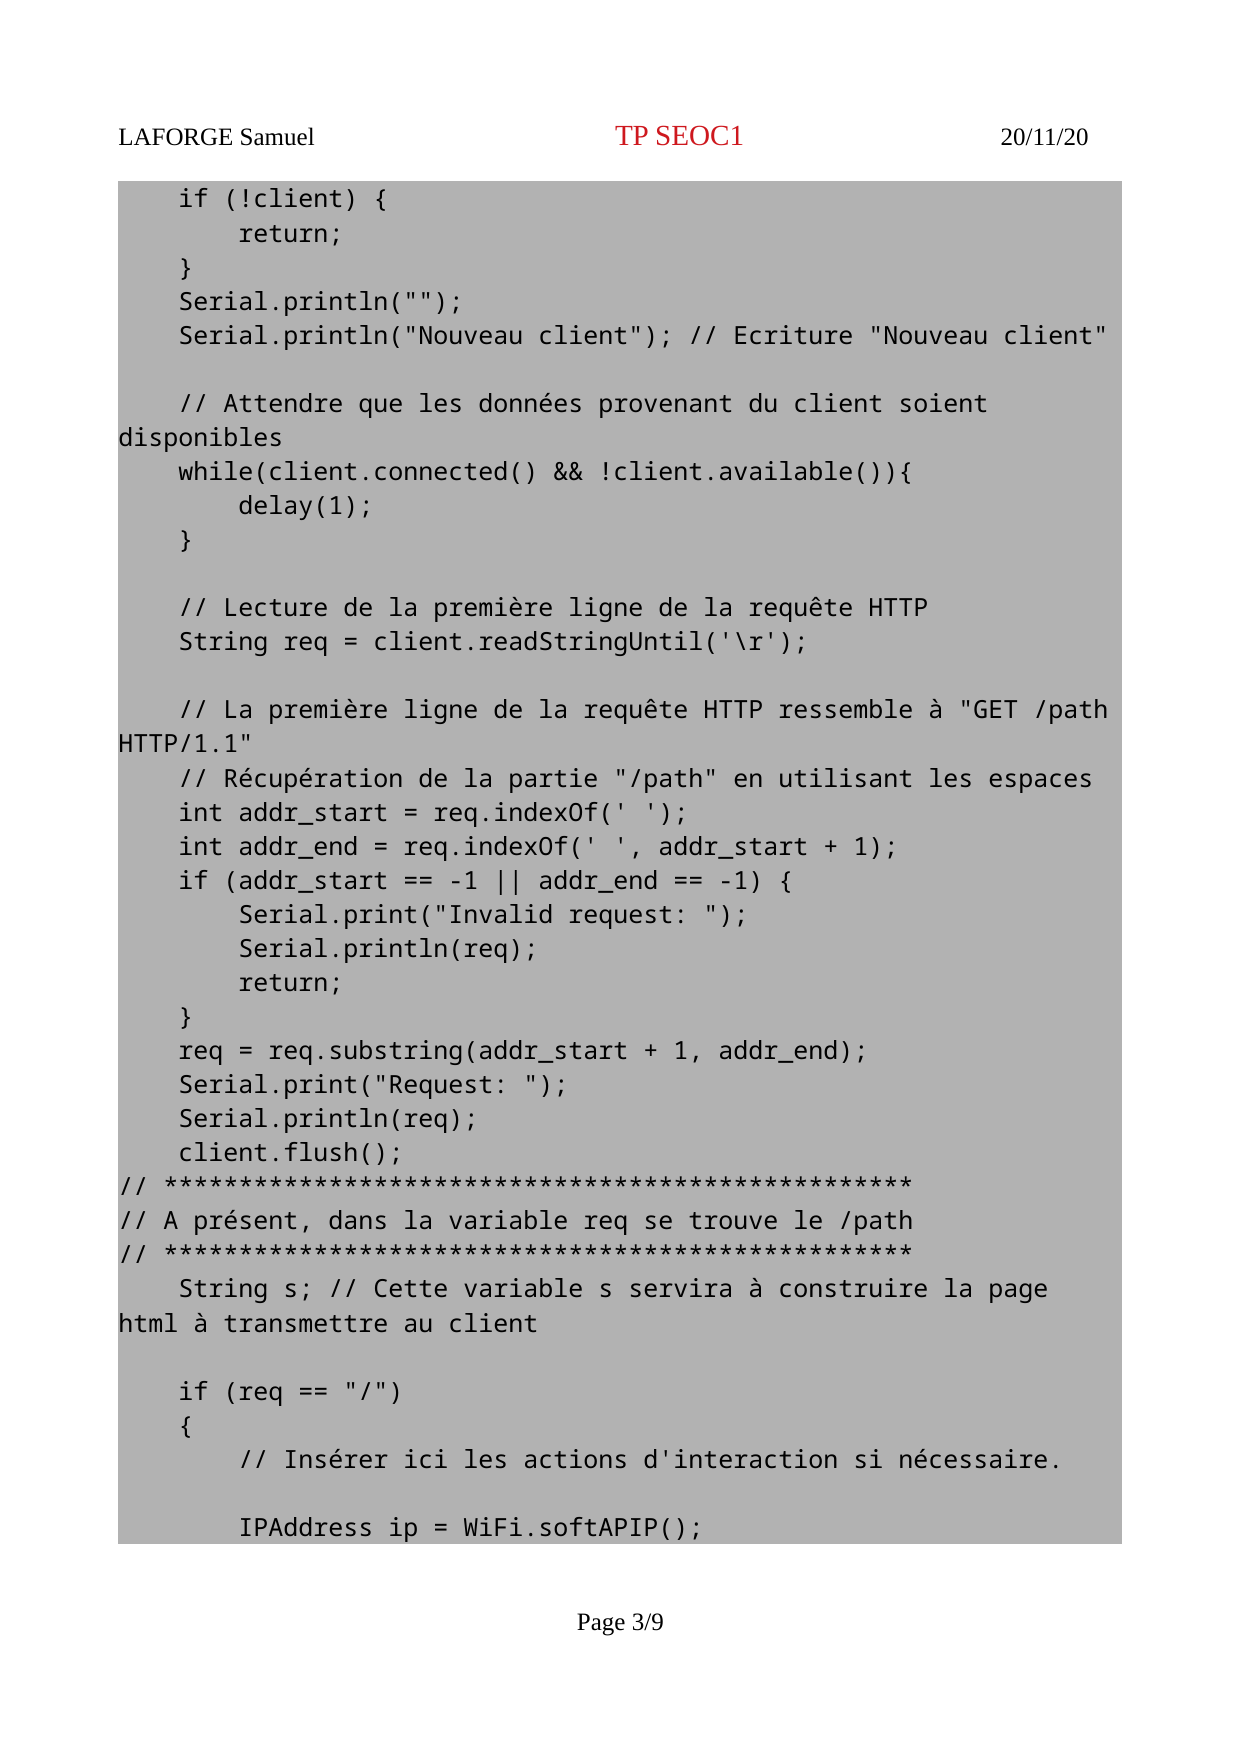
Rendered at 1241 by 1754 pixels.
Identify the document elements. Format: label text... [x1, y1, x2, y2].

text Serial.println(req); [118, 1101, 1122, 1135]
text if (!client) { [118, 181, 1122, 215]
text req = req.substring(addr_start + 1, addr_end); [118, 1033, 1122, 1067]
text String s; // Cette variable s servira à construire la page html à transmettre au client [118, 1271, 1122, 1339]
text delay(1); [118, 488, 1122, 522]
text Serial.println("Nouveau client"); // Ecriture "Nouveau client" [118, 317, 1122, 351]
text // Lecture de la première ligne de la requête HTTP [118, 590, 1122, 624]
text Serial.print("Request: "); [118, 1067, 1122, 1101]
text client.flush(); [118, 1135, 1122, 1169]
text } [118, 522, 1122, 556]
text // ************************************************** [118, 1169, 1122, 1203]
text int addr_end = req.indexOf(' ', addr_start + 1); [118, 828, 1122, 862]
text if (req == "/") [118, 1373, 1122, 1407]
text return; [118, 215, 1122, 249]
text Serial.println(""); [118, 283, 1122, 317]
text // A présent, dans la variable req se trouve le /path [118, 1203, 1122, 1237]
text if (addr_start == -1 || addr_end == -1) { [118, 862, 1122, 896]
text // Récupération de la partie "/path" en utilisant les espaces [118, 760, 1122, 794]
text Serial.print("Invalid request: "); [118, 896, 1122, 931]
text Serial.println(req); [118, 931, 1122, 964]
text int addr_start = req.indexOf(' '); [118, 794, 1122, 828]
text } [118, 999, 1122, 1033]
text IPAddress ip = WiFi.softAPIP(); [118, 1509, 1122, 1544]
text String req = client.readStringUntil('\r'); [118, 624, 1122, 658]
text // Attendre que les données provenant du client soient disponibles [118, 386, 1122, 454]
text // La première ligne de la requête HTTP ressemble à "GET /path HTTP/1.1" [118, 692, 1122, 760]
text while(client.connected() && !client.available()){ [118, 454, 1122, 488]
text } [118, 249, 1122, 283]
text { [118, 1407, 1122, 1441]
text return; [118, 964, 1122, 999]
text // ************************************************** [118, 1237, 1122, 1271]
text // Insérer ici les actions d'interaction si nécessaire. [118, 1441, 1122, 1476]
